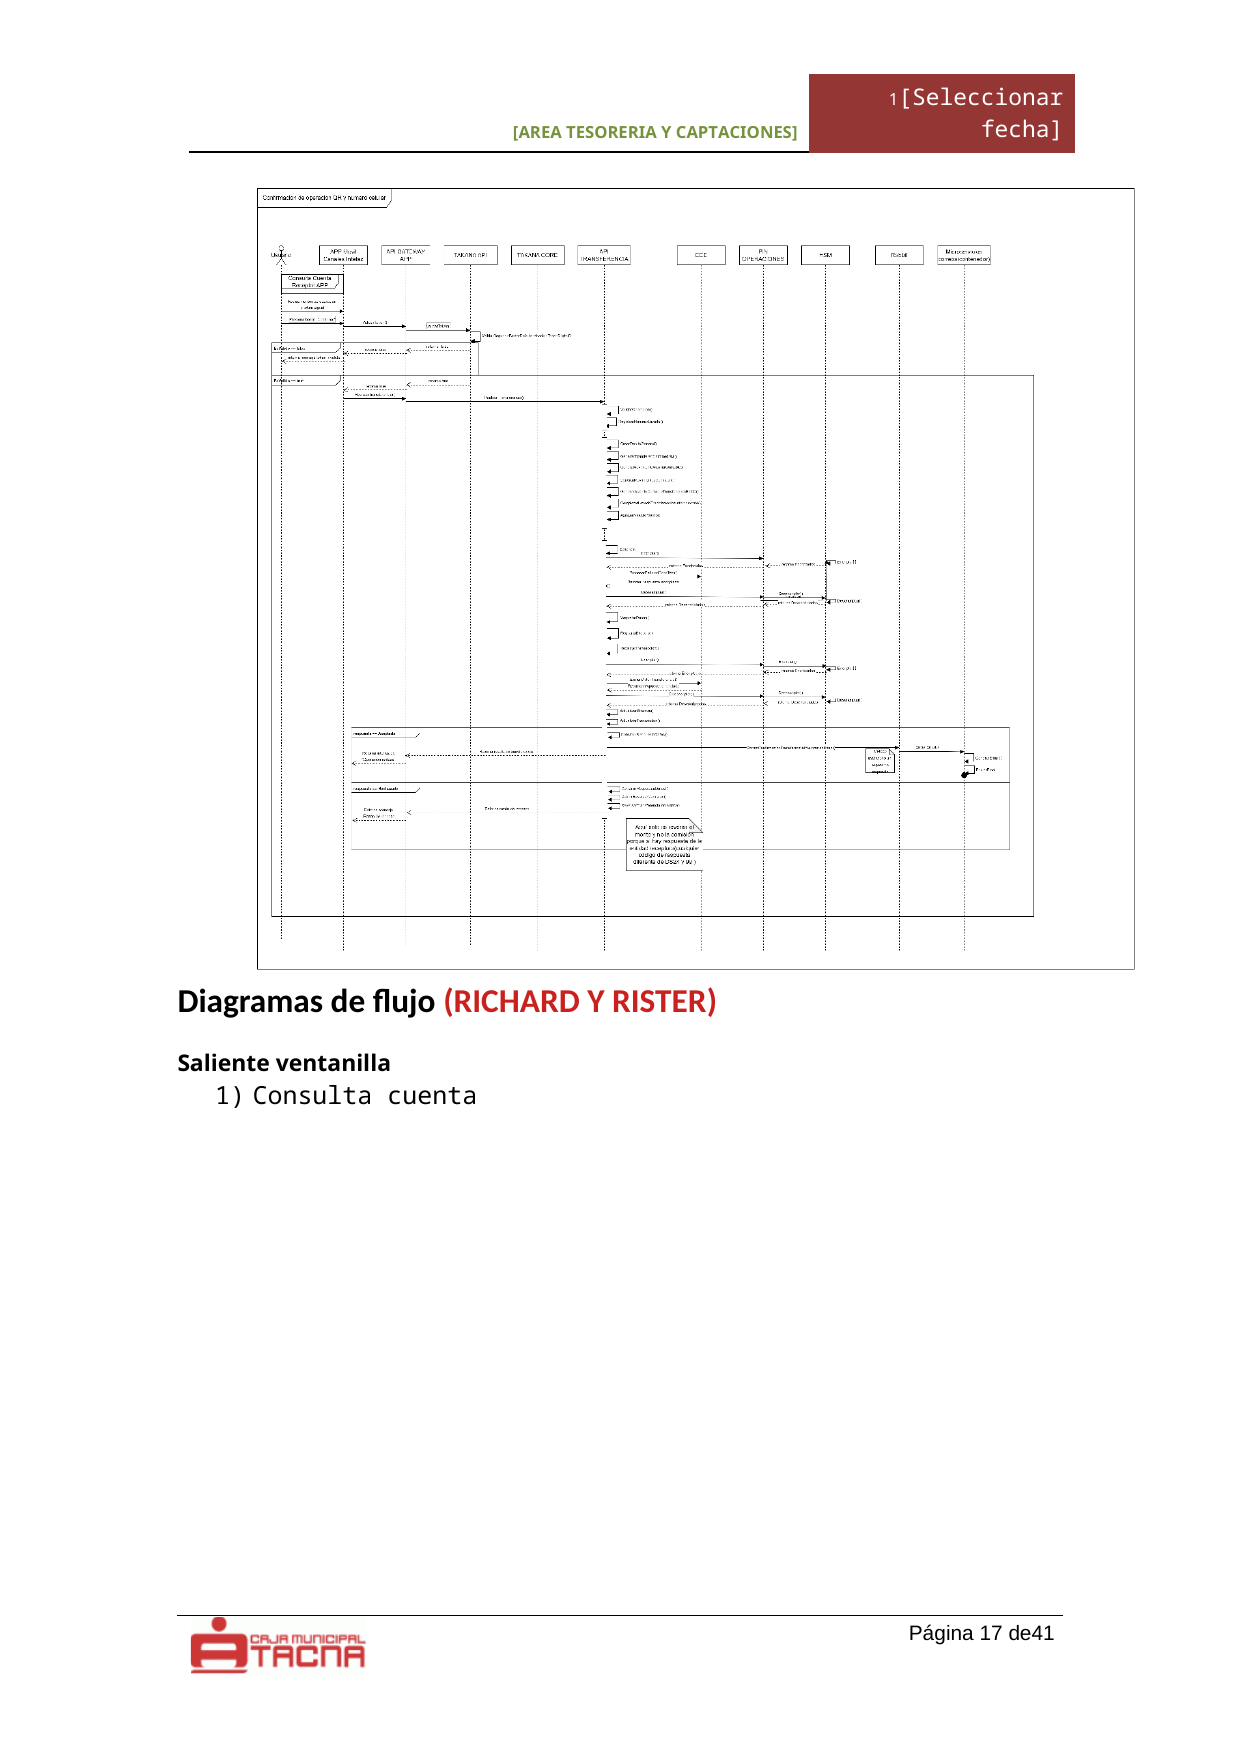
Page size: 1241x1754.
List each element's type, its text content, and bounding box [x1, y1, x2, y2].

list Consulta cuenta [215, 1078, 1063, 1112]
subtitle Diagramas de flujo (RICHARD Y RISTER) [177, 980, 1063, 1021]
subtitle Saliente ventanilla [177, 1047, 1063, 1078]
